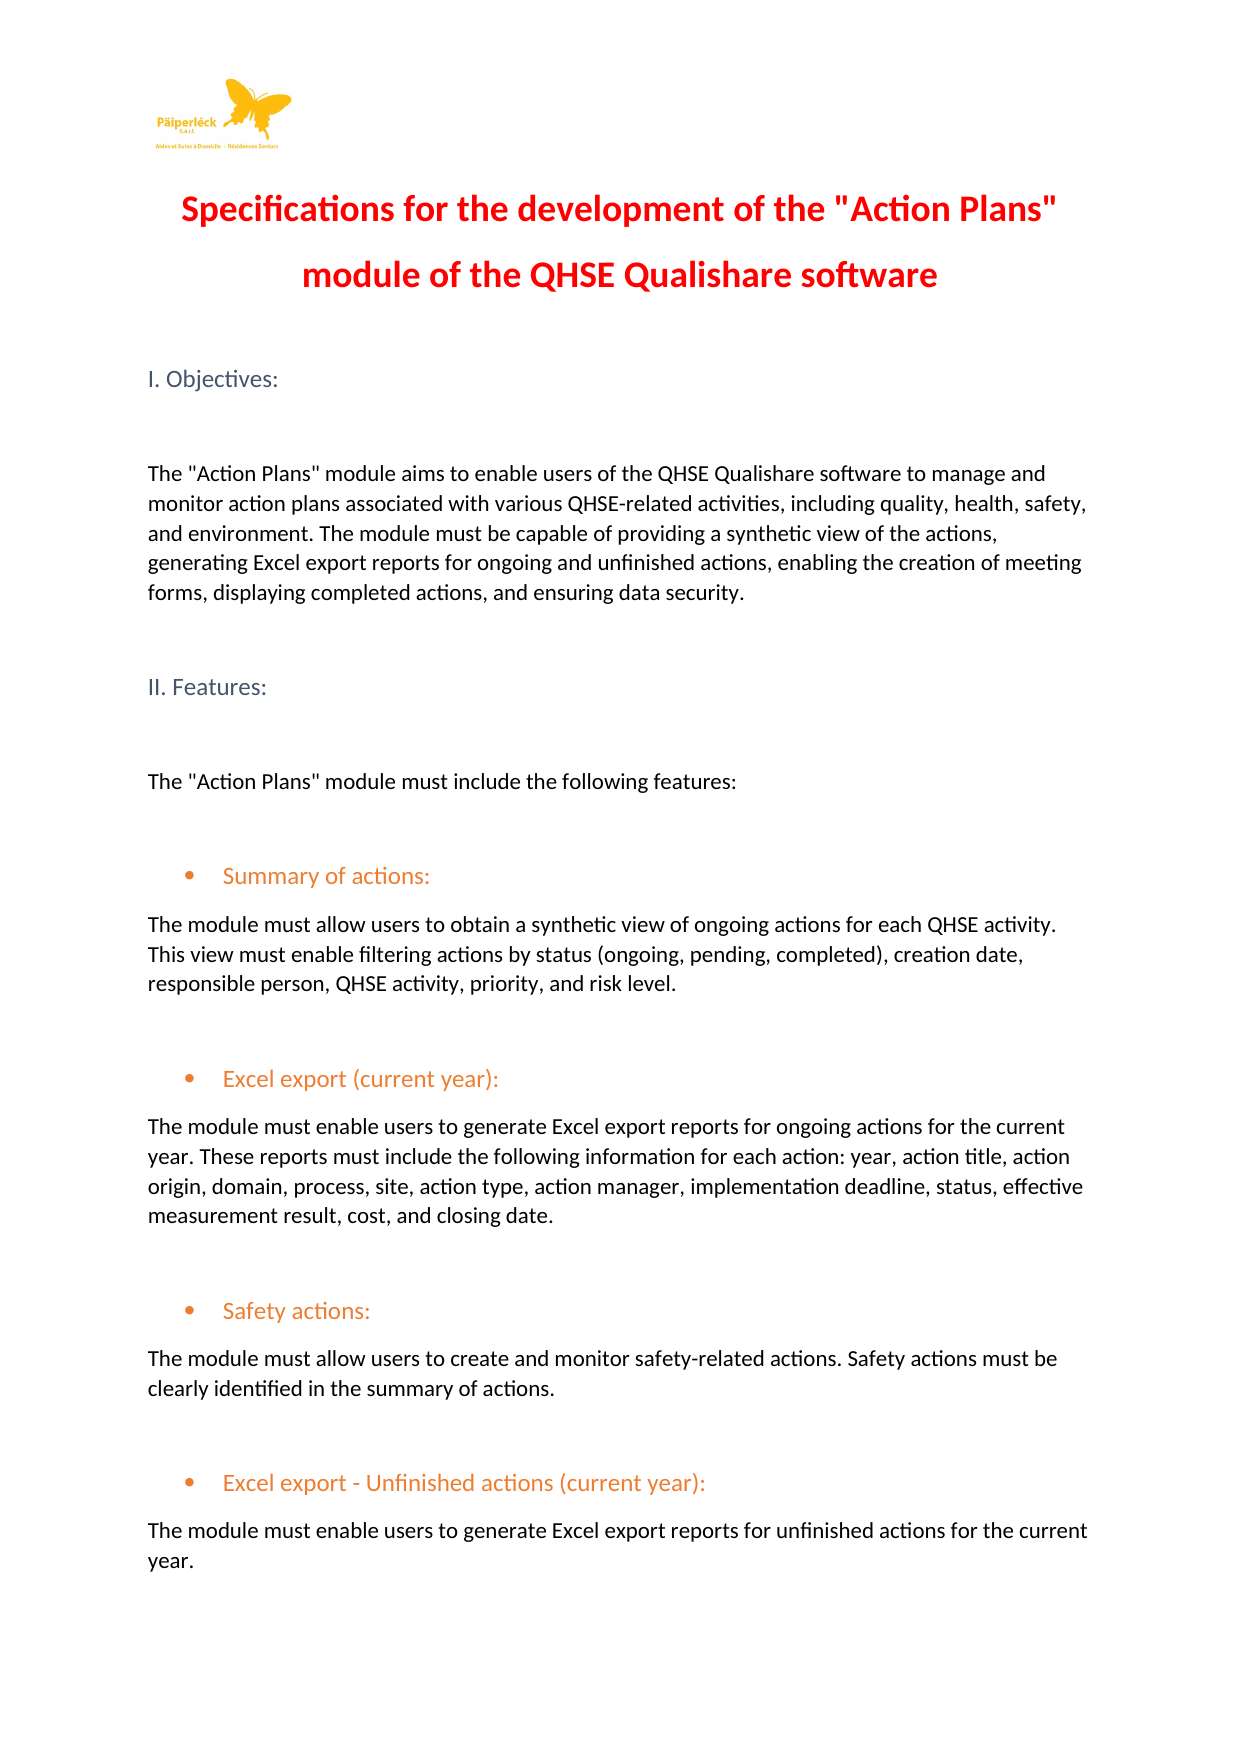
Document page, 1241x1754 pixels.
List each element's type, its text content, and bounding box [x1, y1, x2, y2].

list Excel export (current year): [185, 1063, 1093, 1093]
text I. Objectives: [148, 363, 1093, 393]
text II. Features: [148, 672, 1093, 702]
text The module must enable users to generate Excel export reports for unfinished actions for the current year. [148, 1516, 1093, 1574]
text The module must allow users to obtain a synthetic view of ongoing actions for each QHSE activity. This view must enable filtering actions by status (ongoing, pending, completed), creation date, responsible person, QHSE activity, priority, and risk level. [148, 910, 1093, 998]
text The module must enable users to generate Excel export reports for ongoing actions for the current year. These reports must include the following information for each action: year, action title, action origin, domain, process, site, action type, action manager, implementation deadline, status, effective measurement result, cost, and closing date. [148, 1112, 1093, 1230]
text The module must allow users to create and monitor safety-related actions. Safety actions must be clearly identified in the summary of actions. [148, 1344, 1093, 1402]
list Excel export - Unfinished actions (current year): [185, 1467, 1093, 1498]
text The "Action Plans" module aims to enable users of the QHSE Qualishare software to manage and monitor action plans associated with various QHSE-related activities, including quality, health, safety, and environment. The module must be capable of providing a synthetic view of the actions, generating Excel export reports for ongoing and unfinished actions, enabling the creation of meeting forms, displaying completed actions, and ensuring data security. [148, 459, 1093, 606]
text module of the QHSE Qualishare software [148, 251, 1093, 297]
list Safety actions: [185, 1295, 1093, 1325]
list Summary of actions: [185, 861, 1093, 891]
text Specifications for the development of the "Action Plans" [148, 185, 1093, 231]
text The "Action Plans" module must include the following features: [148, 767, 1093, 795]
